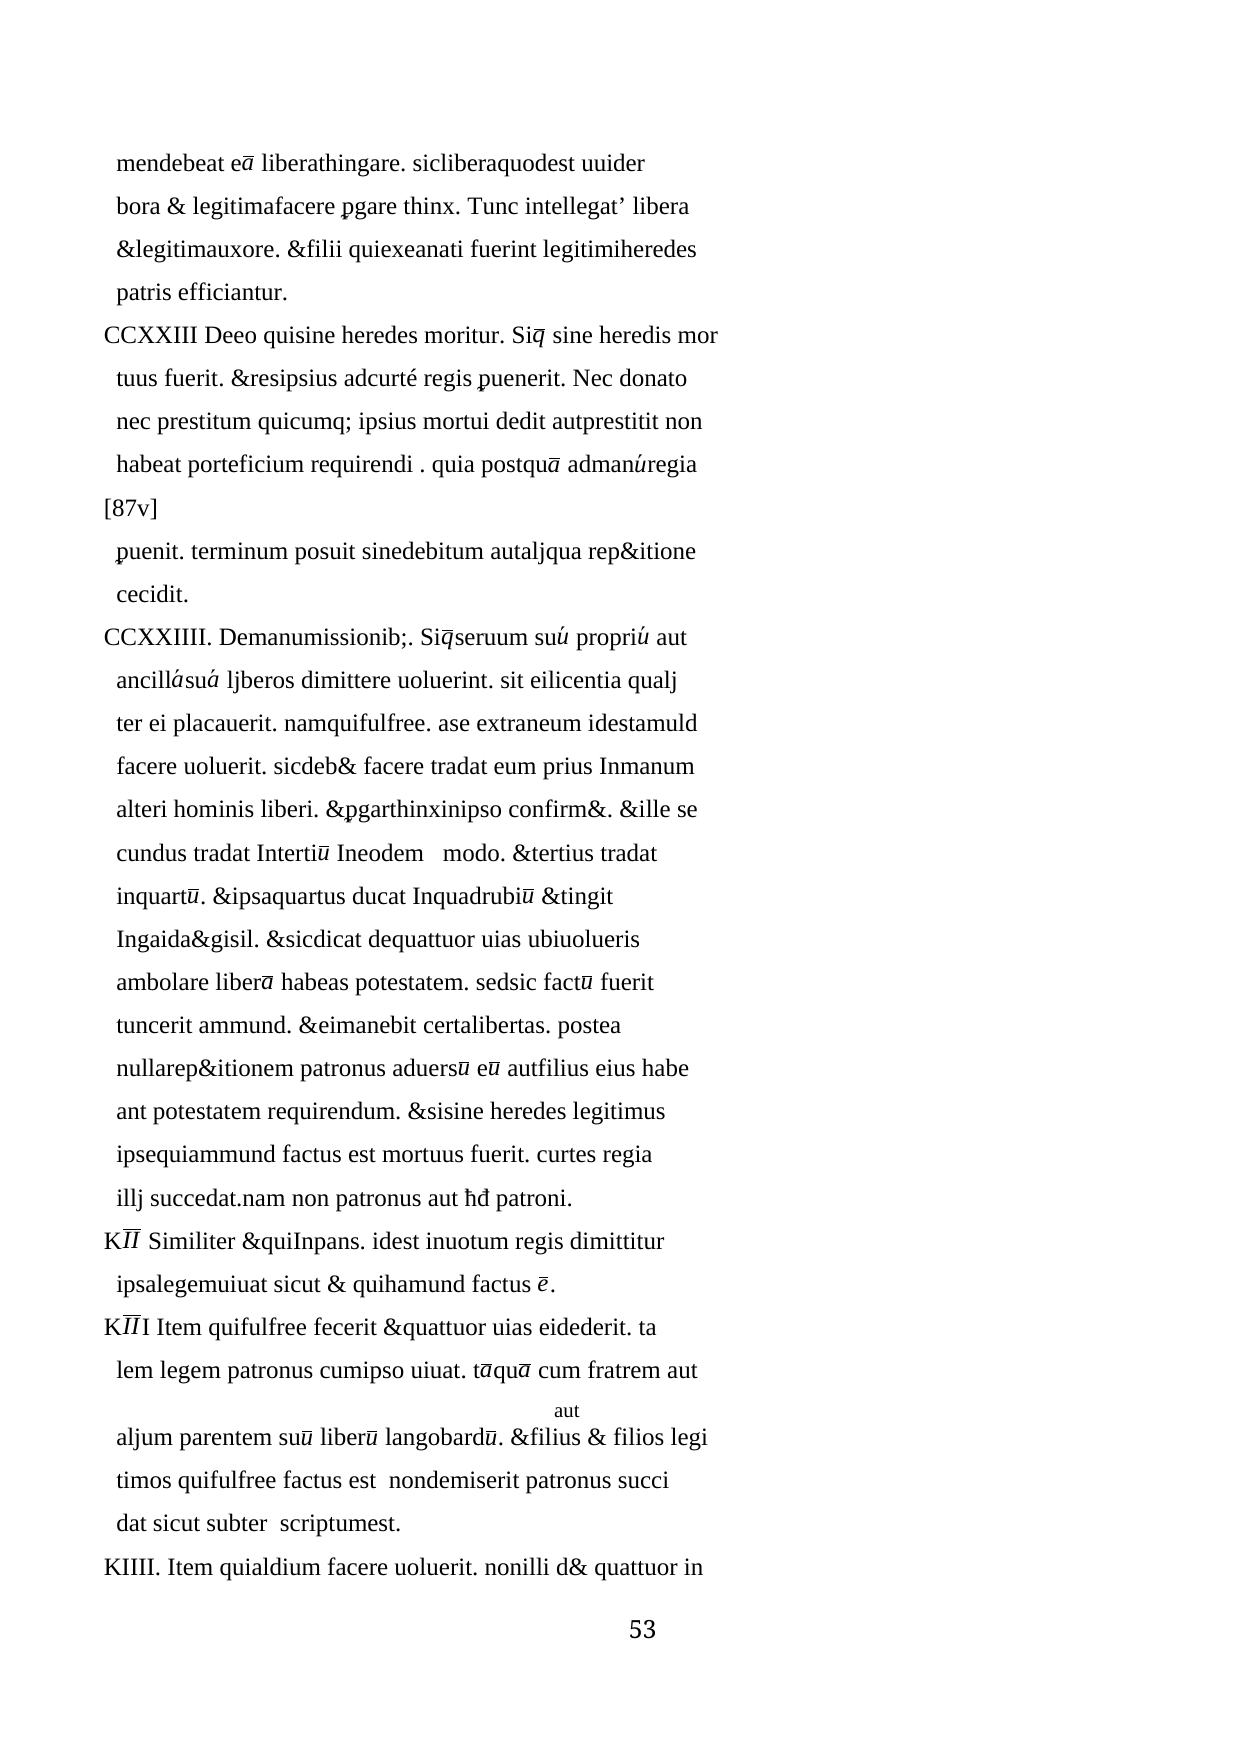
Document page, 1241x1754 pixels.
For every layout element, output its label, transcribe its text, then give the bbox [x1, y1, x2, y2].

text CCXXIII Deeo quisine heredes moritur. Si sine heredis mor [103, 320, 1211, 349]
text ambolare liber habeas potestatem. sedsic fact fuerit [103, 967, 1211, 996]
text ᵱuenit. terminum posuit sinedebitum autaljqua rep&itione [103, 536, 1211, 564]
text timos quifulfree factus est nondemiserit patronus succi [103, 1465, 1211, 1494]
text Ingaida&gisil. &sicdicat dequattuor uias ubiuolueris [103, 924, 1211, 953]
text CCXXIIII. Demanumissionib;. Siseruum su propri aut [103, 622, 1211, 651]
text ant potestatem requirendum. &sisine heredes legitimus [103, 1096, 1211, 1125]
text ipsequiammund factus est mortuus fuerit. curtes regia [103, 1139, 1211, 1168]
text mendebeat e liberathingare. sicliberaquodest uuider [103, 148, 1211, 176]
text alteri hominis liberi. &ᵱgarthinxinipso confirm&. &ille se [103, 794, 1211, 823]
text tuus fuerit. &resipsius adcurté regis ᵱuenerit. Nec donato [103, 363, 1211, 392]
text KIIII. Item quialdium facere uoluerit. nonilli d& quattuor in [103, 1552, 1211, 1580]
text aut [103, 1398, 1211, 1422]
text ter ei placauerit. namquifulfree. ase extraneum idestamuld [103, 708, 1211, 737]
text KI Item quifulfree fecerit &quattuor uias eidederit. ta [103, 1312, 1211, 1341]
text nullarep&itionem patronus aduers e autfilius eius habe [103, 1053, 1211, 1082]
text &legitimauxore. &filii quiexeanati fuerint legitimiheredes [103, 234, 1211, 263]
text inquart. &ipsaquartus ducat Inquadrubi &tingit [103, 881, 1211, 909]
text facere uoluerit. sicdeb& facere tradat eum prius Inmanum [103, 751, 1211, 780]
text bora & legitimafacere ᵱgare thinx. Tunc intellegat’ libera [103, 191, 1211, 219]
text aljum parentem su liber langobard. &filius & filios legi [103, 1422, 1211, 1451]
text K Similiter &quiInpans. idest inuotum regis dimittitur [103, 1226, 1211, 1254]
text ancillsu ljberos dimittere uoluerint. sit eilicentia qualj [103, 665, 1211, 694]
text cundus tradat Interti Ineodem modo. &tertius tradat [103, 838, 1211, 866]
text cecidit. [103, 579, 1211, 608]
text tuncerit ammund. &eimanebit certalibertas. postea [103, 1010, 1211, 1039]
text dat sicut subter scriptumest. [103, 1508, 1211, 1537]
text habeat porteficium requirendi . quia postqu admanregia [103, 449, 1211, 478]
text illj succedat.nam non patronus aut ħđ patroni. [103, 1183, 1211, 1211]
text nec prestitum quicumq; ipsius mortui dedit autprestitit non [103, 406, 1211, 435]
text lem legem patronus cumipso uiuat. tqu cum fratrem aut [103, 1355, 1211, 1384]
text patris efficiantur. [103, 277, 1211, 306]
text [87v] [103, 493, 1211, 521]
text ipsalegemuiuat sicut & quihamund factus . [103, 1269, 1211, 1298]
